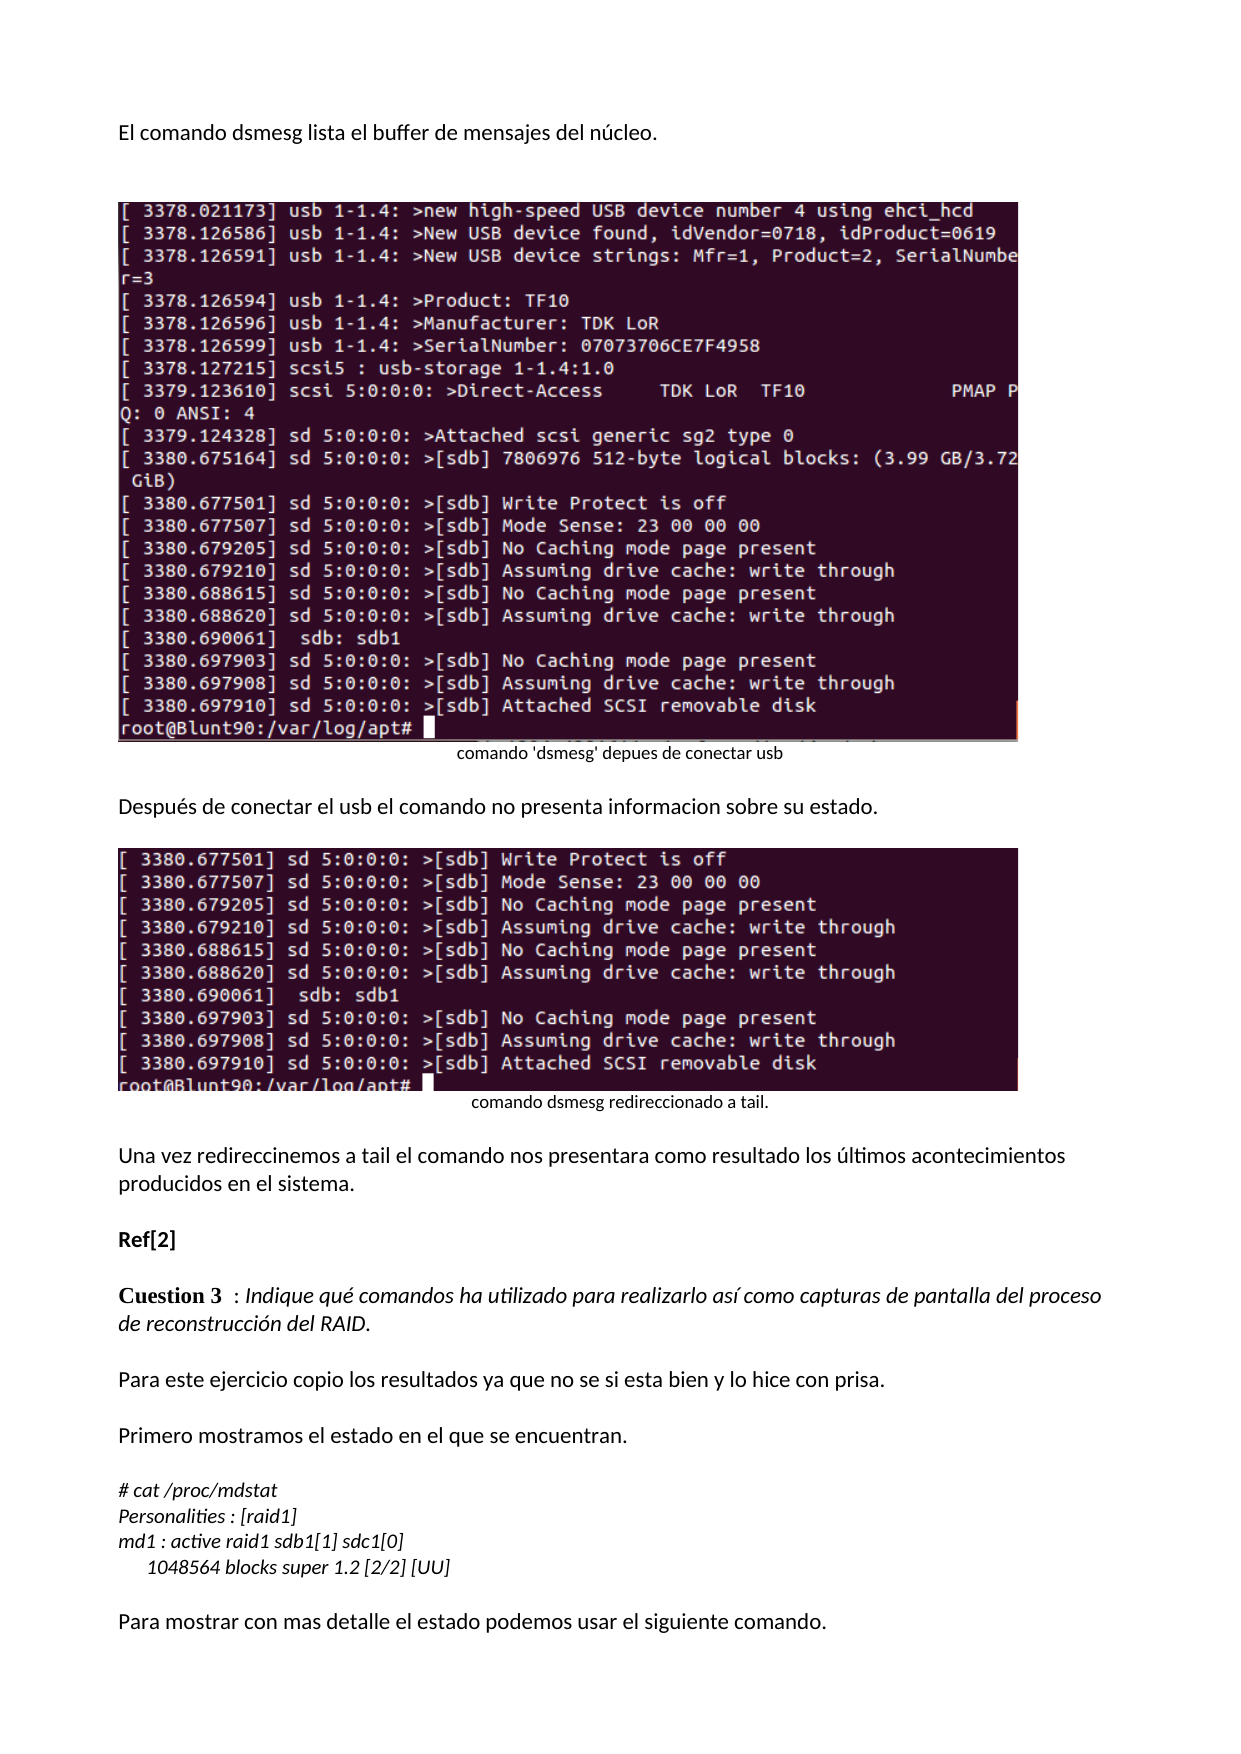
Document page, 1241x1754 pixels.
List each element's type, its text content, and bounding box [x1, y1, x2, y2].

text Después de conectar el usb el comando no presenta informacion sobre su estado. [118, 792, 1122, 820]
text El comando dsmesg lista el buffer de mensajes del núcleo. [118, 118, 1122, 146]
text Personalities : [raid1] [118, 1503, 1122, 1528]
text Para este ejercicio copio los resultados ya que no se si esta bien y lo hice con prisa. [118, 1366, 1122, 1393]
text # cat /proc/mdstat [118, 1478, 1122, 1503]
text Ref[2] [118, 1225, 1122, 1253]
text Primero mostramos el estado en el que se encuentran. [118, 1422, 1122, 1449]
text Una vez redireccinemos a tail el comando nos presentara como resultado los últimos acontecimientos producidos en el sistema. [118, 1141, 1122, 1197]
text Cuestion 3 : Indique qué comandos ha utilizado para realizarlo así como capturas de pantalla del proceso de reconstrucción del RAID. [118, 1281, 1122, 1337]
text Para mostrar con mas detalle el estado podemos usar el siguiente comando. [118, 1607, 1122, 1635]
text md1 : active raid1 sdb1[1] sdc1[0] [118, 1528, 1122, 1554]
text comando 'dsmesg' depues de conectar usb [118, 741, 1122, 764]
text 1048564 blocks super 1.2 [2/2] [UU] [118, 1554, 1122, 1579]
text comando dsmesg redireccionado a tail. [118, 1090, 1122, 1113]
